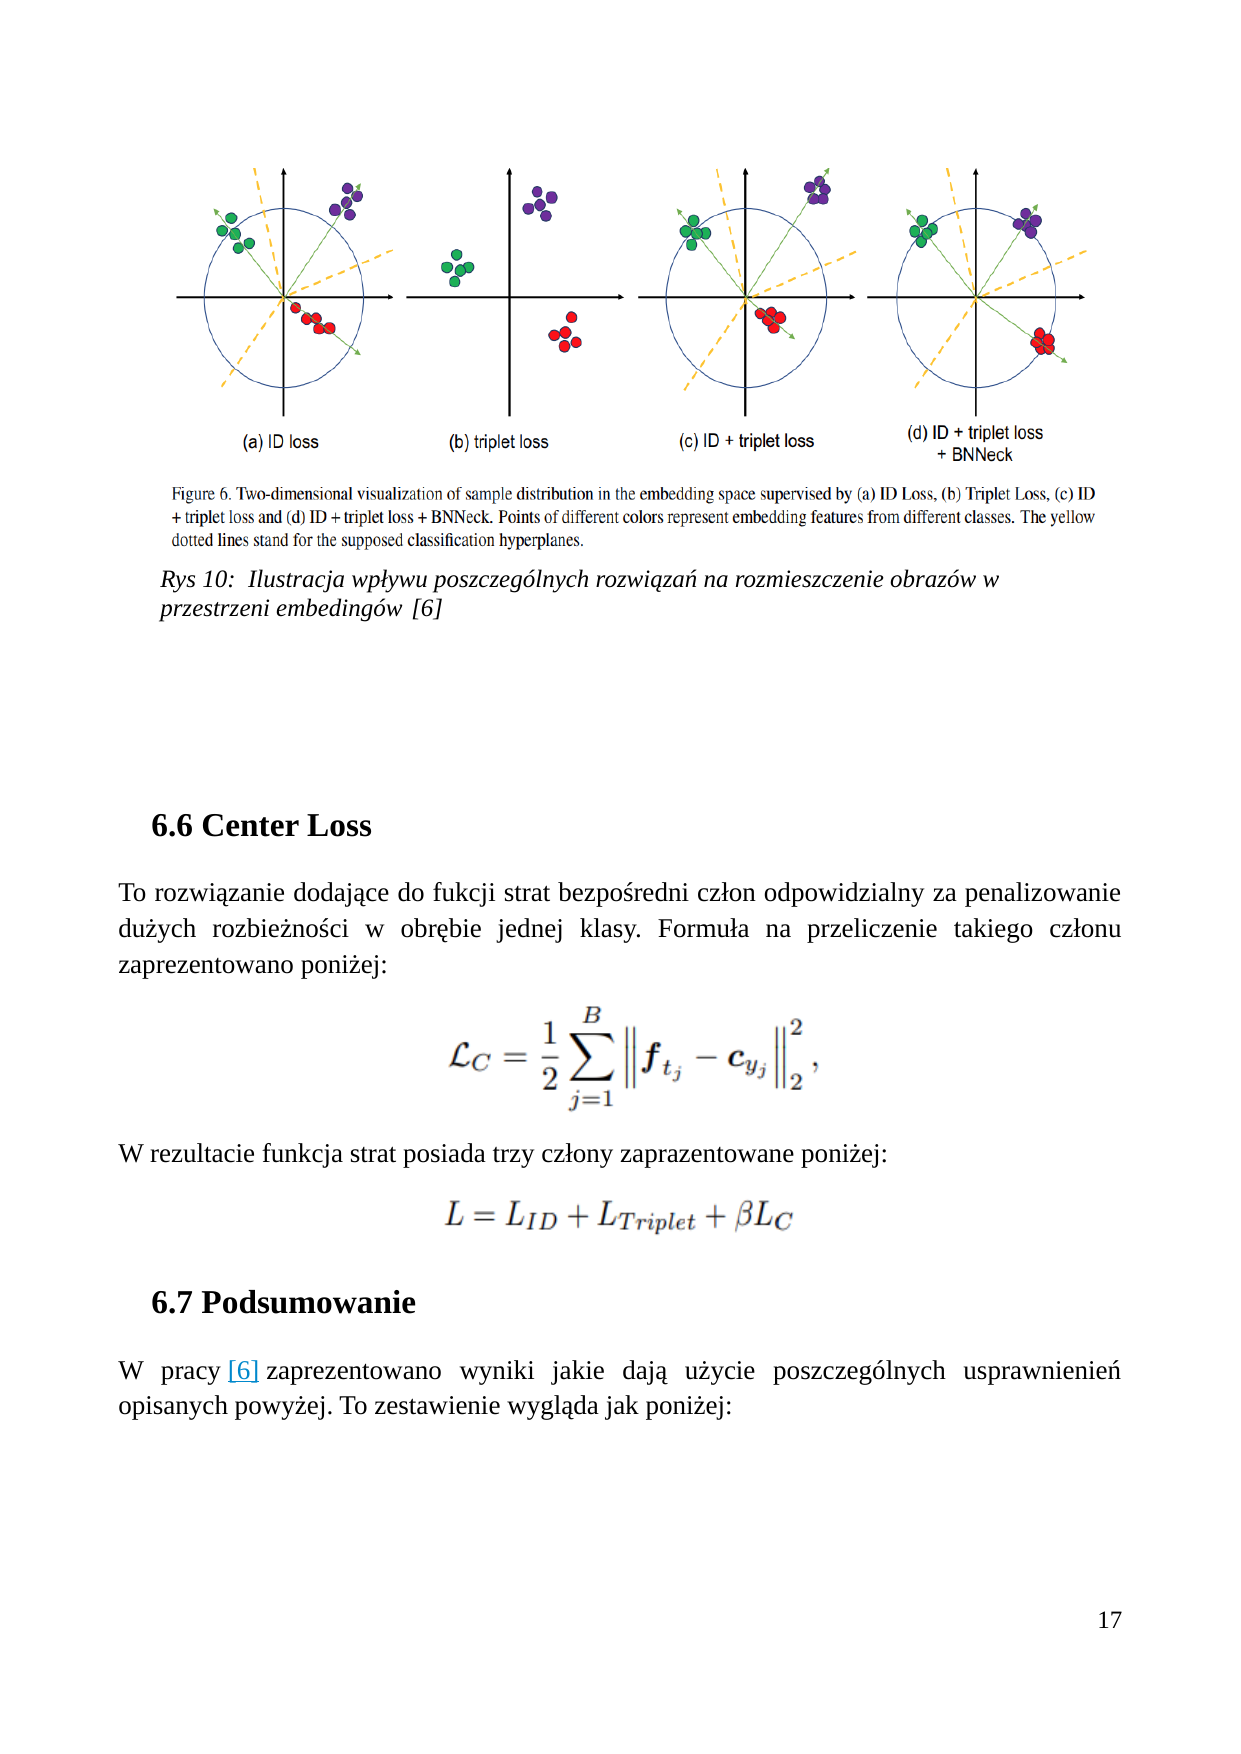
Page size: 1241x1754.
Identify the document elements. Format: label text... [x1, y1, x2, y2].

text W pracy [6] zaprezentowano wyniki jakie dają użycie poszczególnych usprawnienień opisanych powyżej. To zestawienie wygląda jak poniżej: [118, 1354, 1122, 1421]
subtitle 6.6 Center Loss [151, 805, 1122, 843]
picture [425, 1172, 815, 1245]
text W rezultacie funkcja strat posiada trzy człony zaprazentowane poniżej: [118, 1137, 1122, 1168]
text To rozwiązanie dodające do fukcji strat bezpośredni człon odpowidzialny za penalizowanie dużych rozbieżności w obrębie jednej klasy. Formuła na przeliczenie takiego członu zaprezentowano poniżej: [118, 876, 1122, 979]
picture [373, 983, 868, 1133]
subtitle 6.7 Podsumowanie [151, 1282, 1122, 1321]
picture [160, 168, 1104, 559]
text Rys 10: Ilustracja wpływu poszczególnych rozwiązań na rozmieszczenie obrazów w przestrzeni embedingów [6] [160, 169, 1113, 622]
